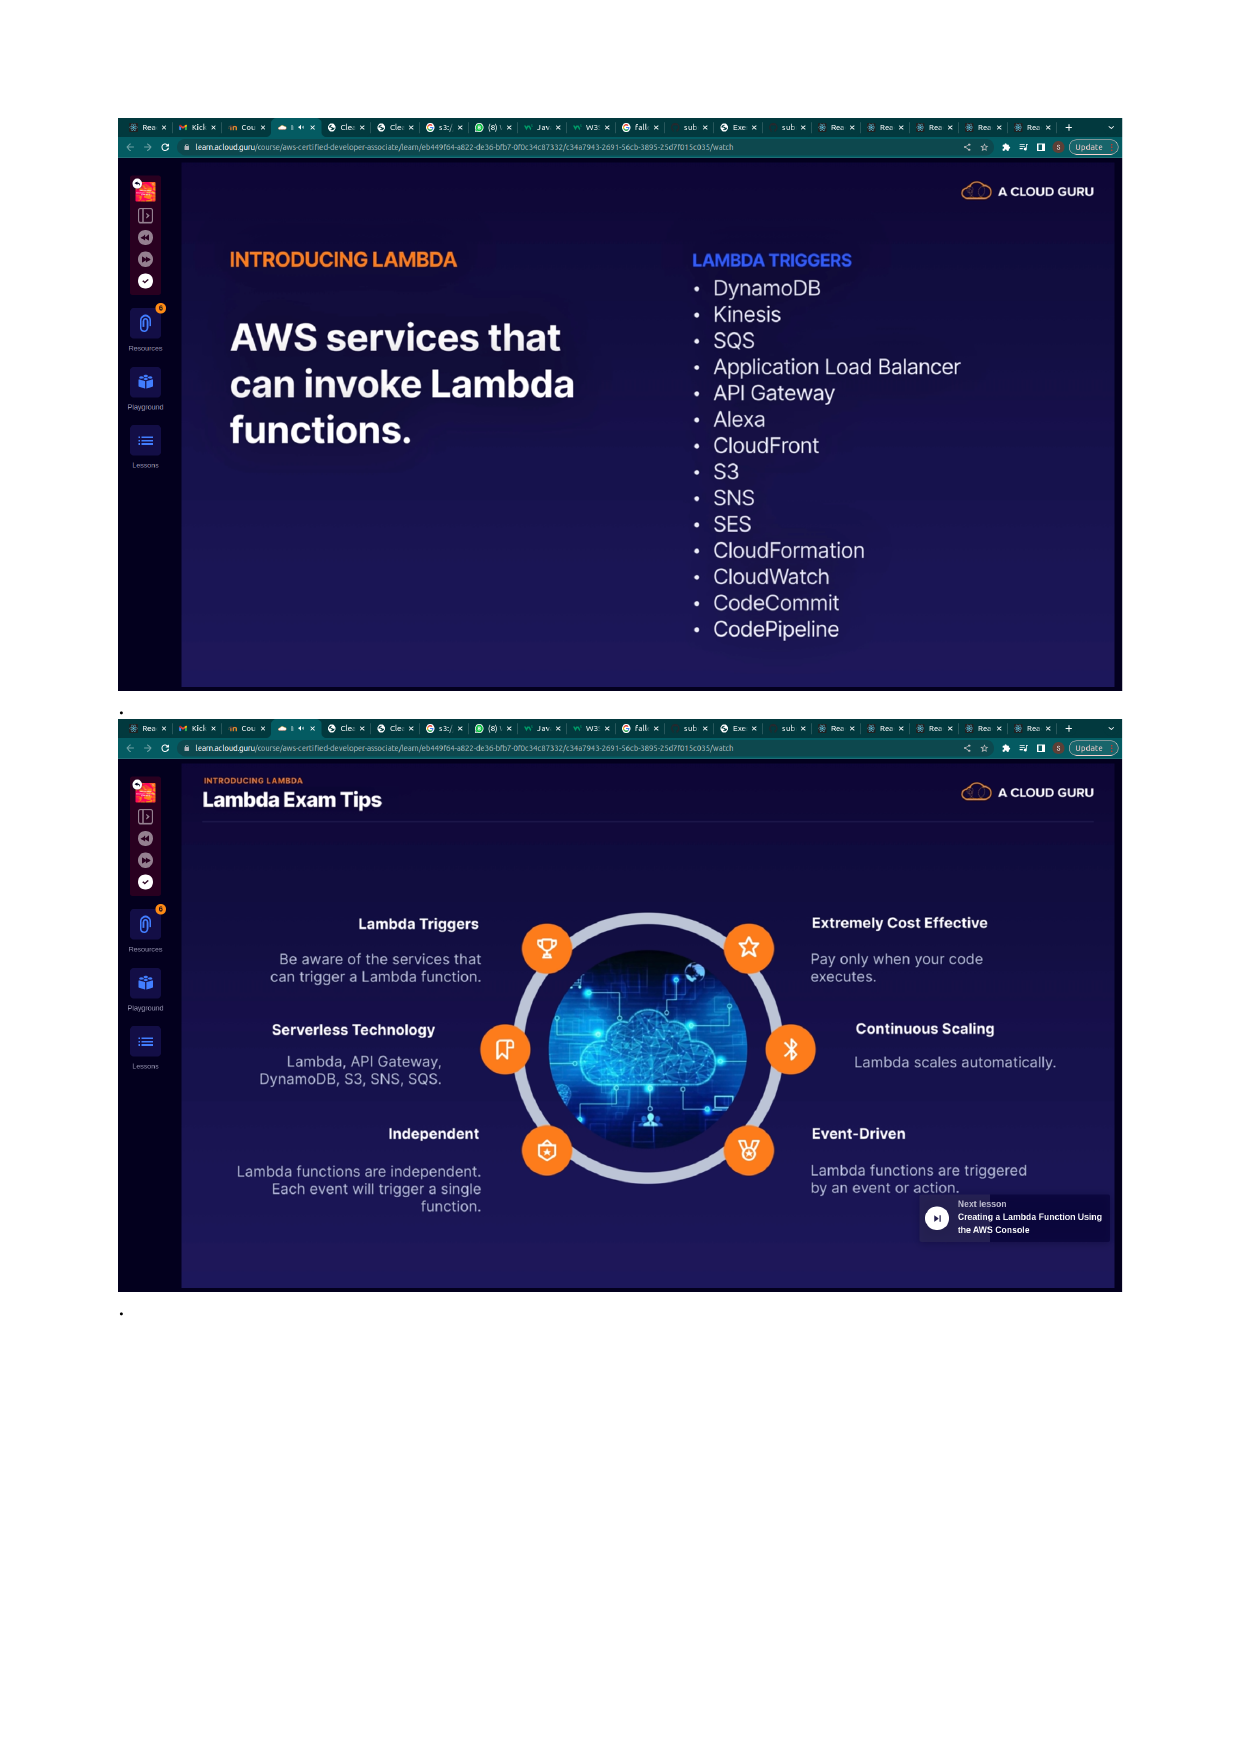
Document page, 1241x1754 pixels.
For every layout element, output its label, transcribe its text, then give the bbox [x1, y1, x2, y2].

picture [118, 118, 1123, 691]
text . [118, 1292, 1122, 1321]
text . [118, 691, 1122, 719]
picture [118, 719, 1123, 1292]
